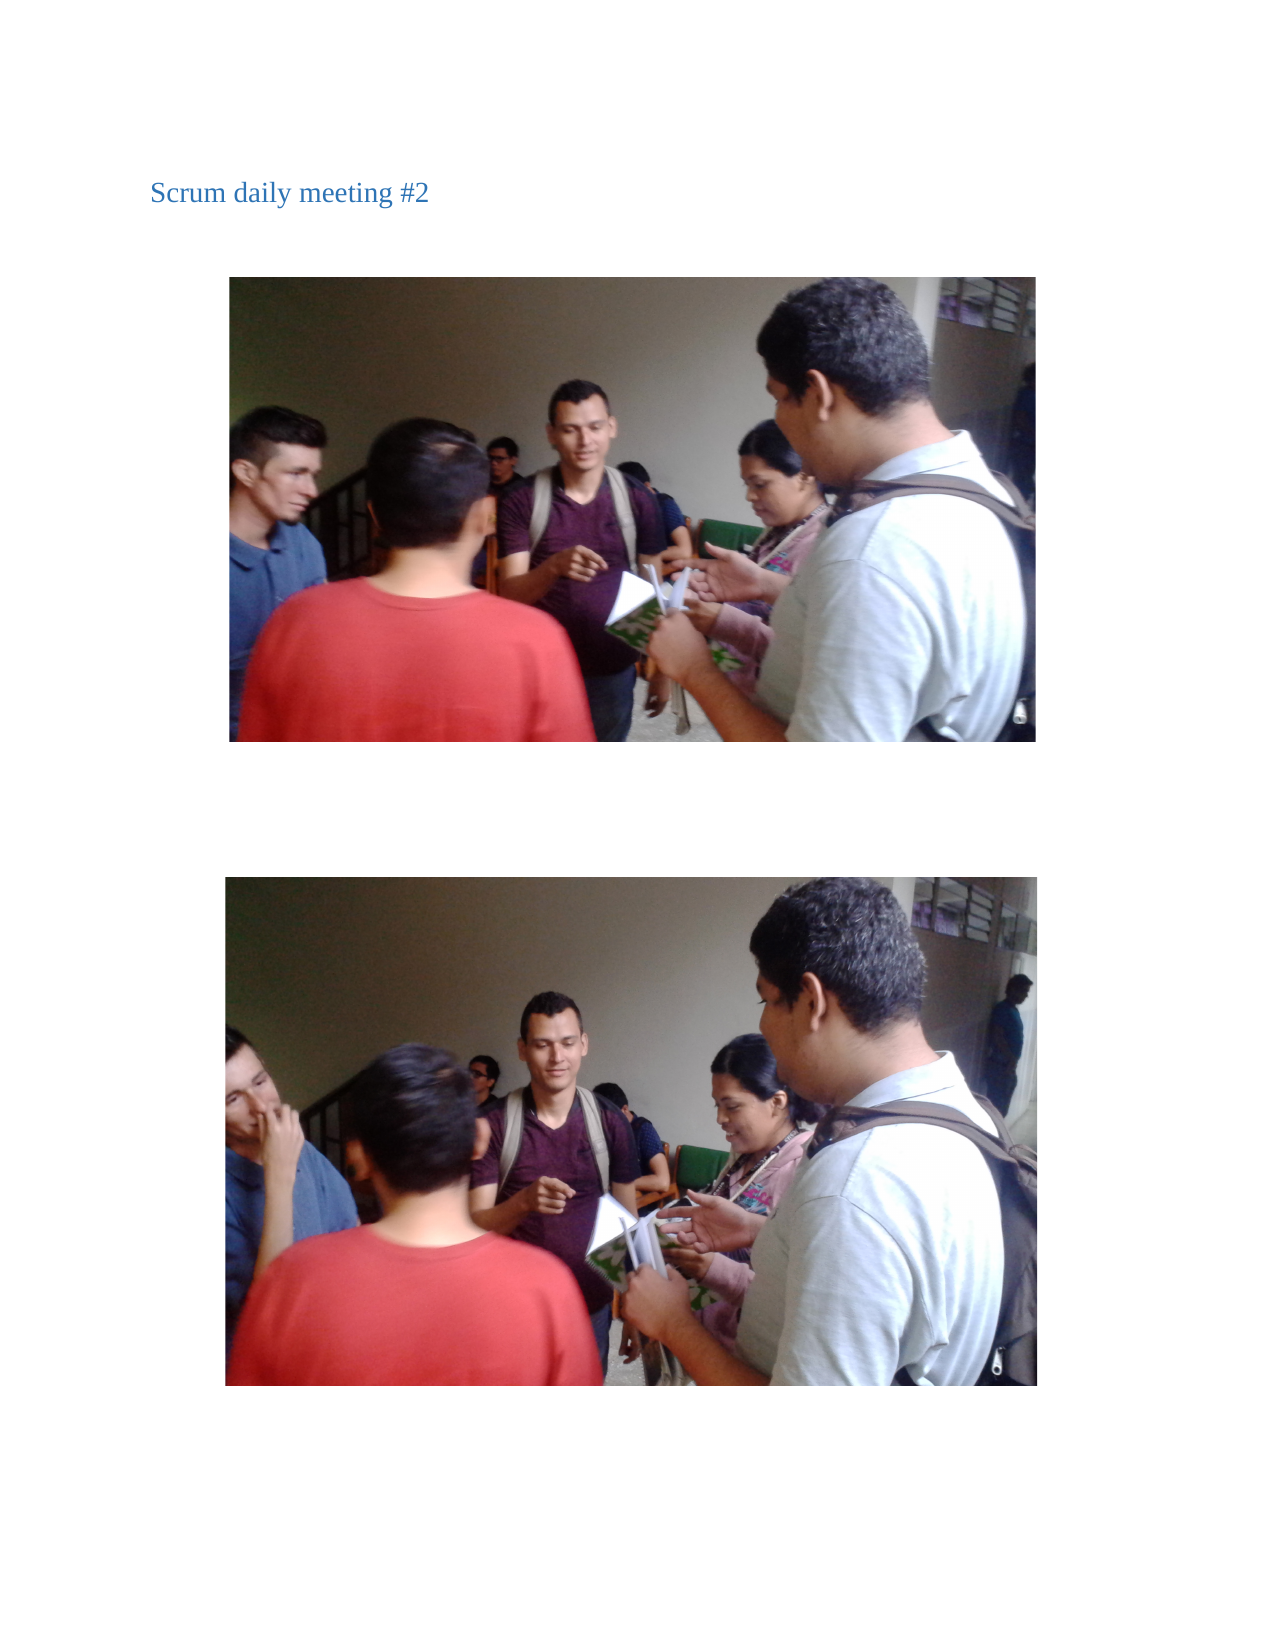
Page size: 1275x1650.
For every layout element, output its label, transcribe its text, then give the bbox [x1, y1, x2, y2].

picture [229, 277, 1036, 742]
subtitle Scrum daily meeting #2 [150, 175, 1125, 208]
picture [225, 877, 1038, 1386]
